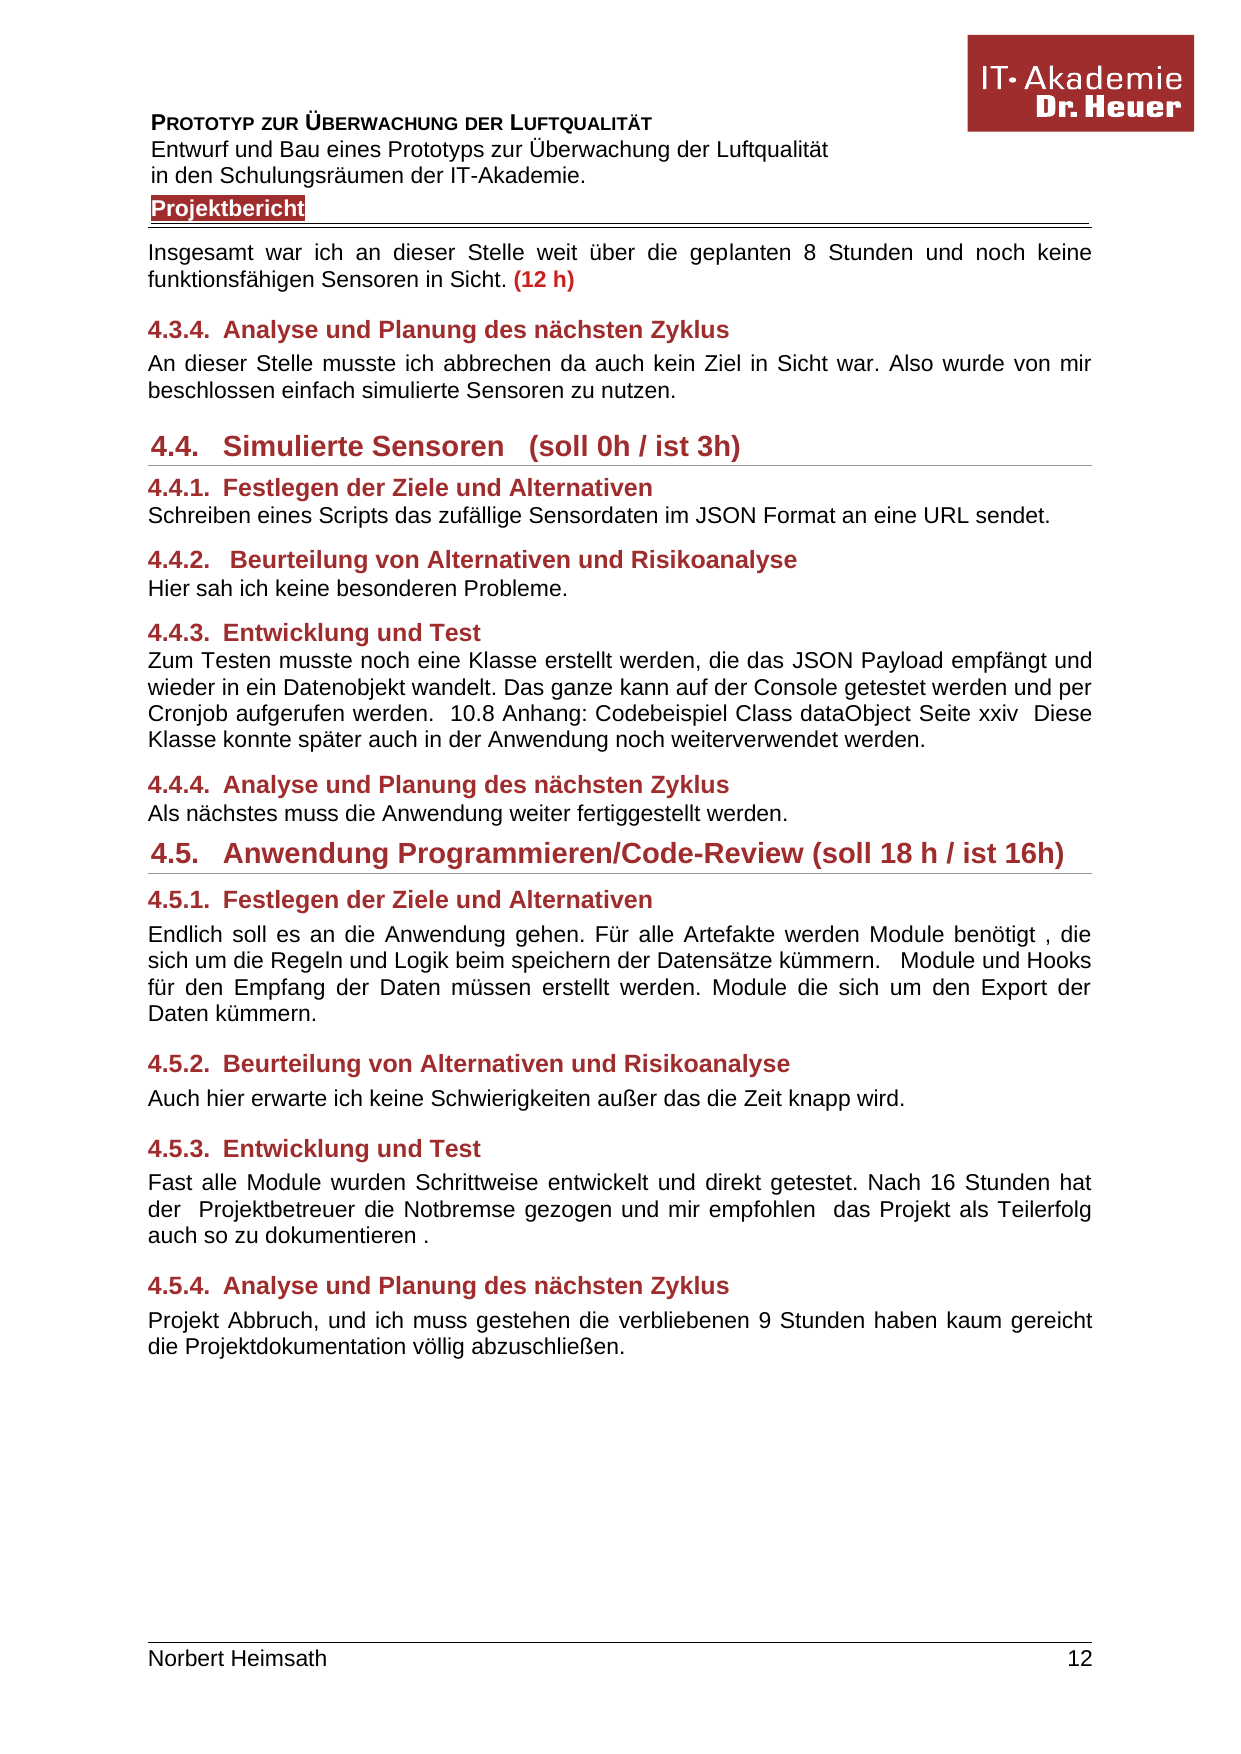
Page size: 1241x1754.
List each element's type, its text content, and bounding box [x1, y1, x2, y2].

subtitle Entwicklung und Test [148, 618, 1092, 647]
text An dieser Stelle musste ich abbrechen da auch kein Ziel in Sicht war. Also wurde von mir beschlossen einfach simulierte Sensoren zu nutzen. [148, 350, 1092, 403]
text Schreiben eines Scripts das zufällige Sensordaten im JSON Format an eine URL sendet. [148, 502, 1092, 528]
subtitle Entwicklung und Test [148, 1134, 1092, 1163]
subtitle Beurteilung von Alternativen und Risikoanalyse [148, 1049, 1092, 1078]
subtitle Simulierte Sensoren (soll 0h / ist 3h) [148, 426, 1092, 465]
subtitle Beurteilung von Alternativen und Risikoanalyse [148, 545, 1092, 574]
text Insgesamt war ich an dieser Stelle weit über die geplanten 8 Stunden und noch keine funktionsfähigen Sensoren in Sicht. (12 h) [148, 239, 1092, 292]
subtitle Festlegen der Ziele und Alternativen [148, 472, 1092, 501]
text Auch hier erwarte ich keine Schwierigkeiten außer das die Zeit knapp wird. [148, 1084, 1092, 1111]
text Projekt Abbruch, und ich muss gestehen die verbliebenen 9 Stunden haben kaum gereicht die Projektdokumentation völlig abzuschließen. [148, 1307, 1092, 1359]
subtitle Festlegen der Ziele und Alternativen [148, 886, 1092, 914]
subtitle Analyse und Planung des nächsten Zyklus [148, 1271, 1092, 1300]
text Zum Testen musste noch eine Klasse erstellt werden, die das JSON Payload empfängt und wieder in ein Datenobjekt wandelt. Das ganze kann auf der Console getestet werden und per Cronjob aufgerufen werden. 10.8 Anhang: Codebeispiel Class dataObject Seite xxiv Diese Klasse konnte später auch in der Anwendung noch weiterverwendet werden. [148, 647, 1092, 753]
subtitle Anwendung Programmieren/Code-Review (soll 18 h / ist 16h) [148, 833, 1092, 873]
text Endlich soll es an die Anwendung gehen. Für alle Artefakte werden Module benötigt , die sich um die Regeln und Logik beim speichern der Datensätze kümmern. Module und Hooks für den Empfang der Daten müssen erstellt werden. Module die sich um den Export der Daten kümmern. [148, 921, 1092, 1026]
subtitle Analyse und Planung des nächsten Zyklus [148, 315, 1092, 344]
text Fast alle Module wurden Schrittweise entwickelt und direkt getestet. Nach 16 Stunden hat der Projektbetreuer die Notbremse gezogen und mir empfohlen das Projekt als Teilerfolg auch so zu dokumentieren . [148, 1169, 1092, 1248]
text Als nächstes muss die Anwendung weiter fertiggestellt werden. [148, 800, 1092, 826]
subtitle Analyse und Planung des nächsten Zyklus [148, 770, 1092, 799]
text Hier sah ich keine besonderen Probleme. [148, 574, 1092, 601]
